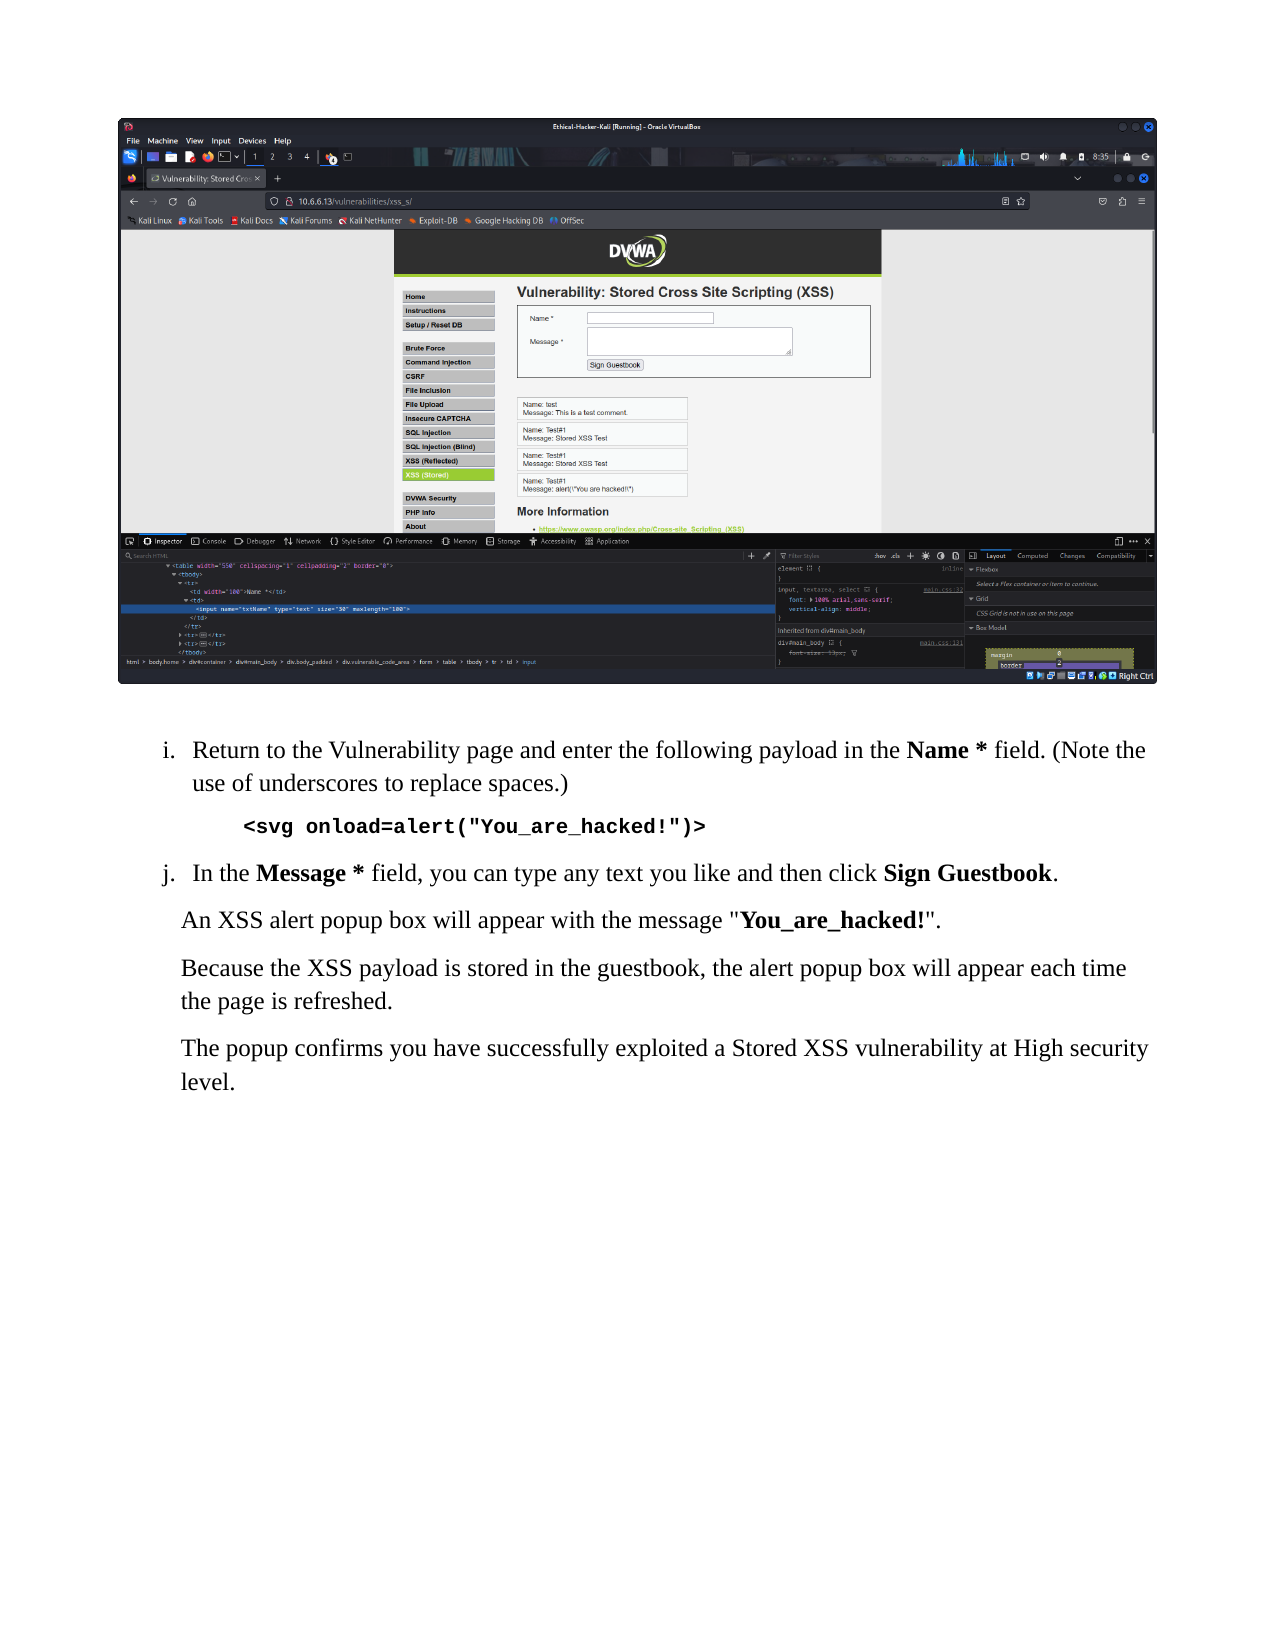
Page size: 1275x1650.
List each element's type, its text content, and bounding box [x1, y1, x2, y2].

text An XSS alert popup box will appear with the message "You_are_hacked!". [181, 905, 1157, 934]
list Return to the Vulnerability page and enter the following payload in the Name * field. (Note the use of underscores to replace spaces.) [162, 735, 1157, 797]
text <svg onload=alert("You_are_hacked!")> [243, 816, 1157, 839]
text Because the XSS payload is stored in the guestbook, the alert popup box will appear each time the page is refreshed. [181, 953, 1157, 1015]
text The popup confirms you have successfully exploited a Stored XSS vulnerability at High security level. [181, 1033, 1157, 1095]
picture [118, 118, 1157, 684]
list In the Message * field, you can type any text you like and then click Sign Guestbook. [162, 858, 1157, 886]
